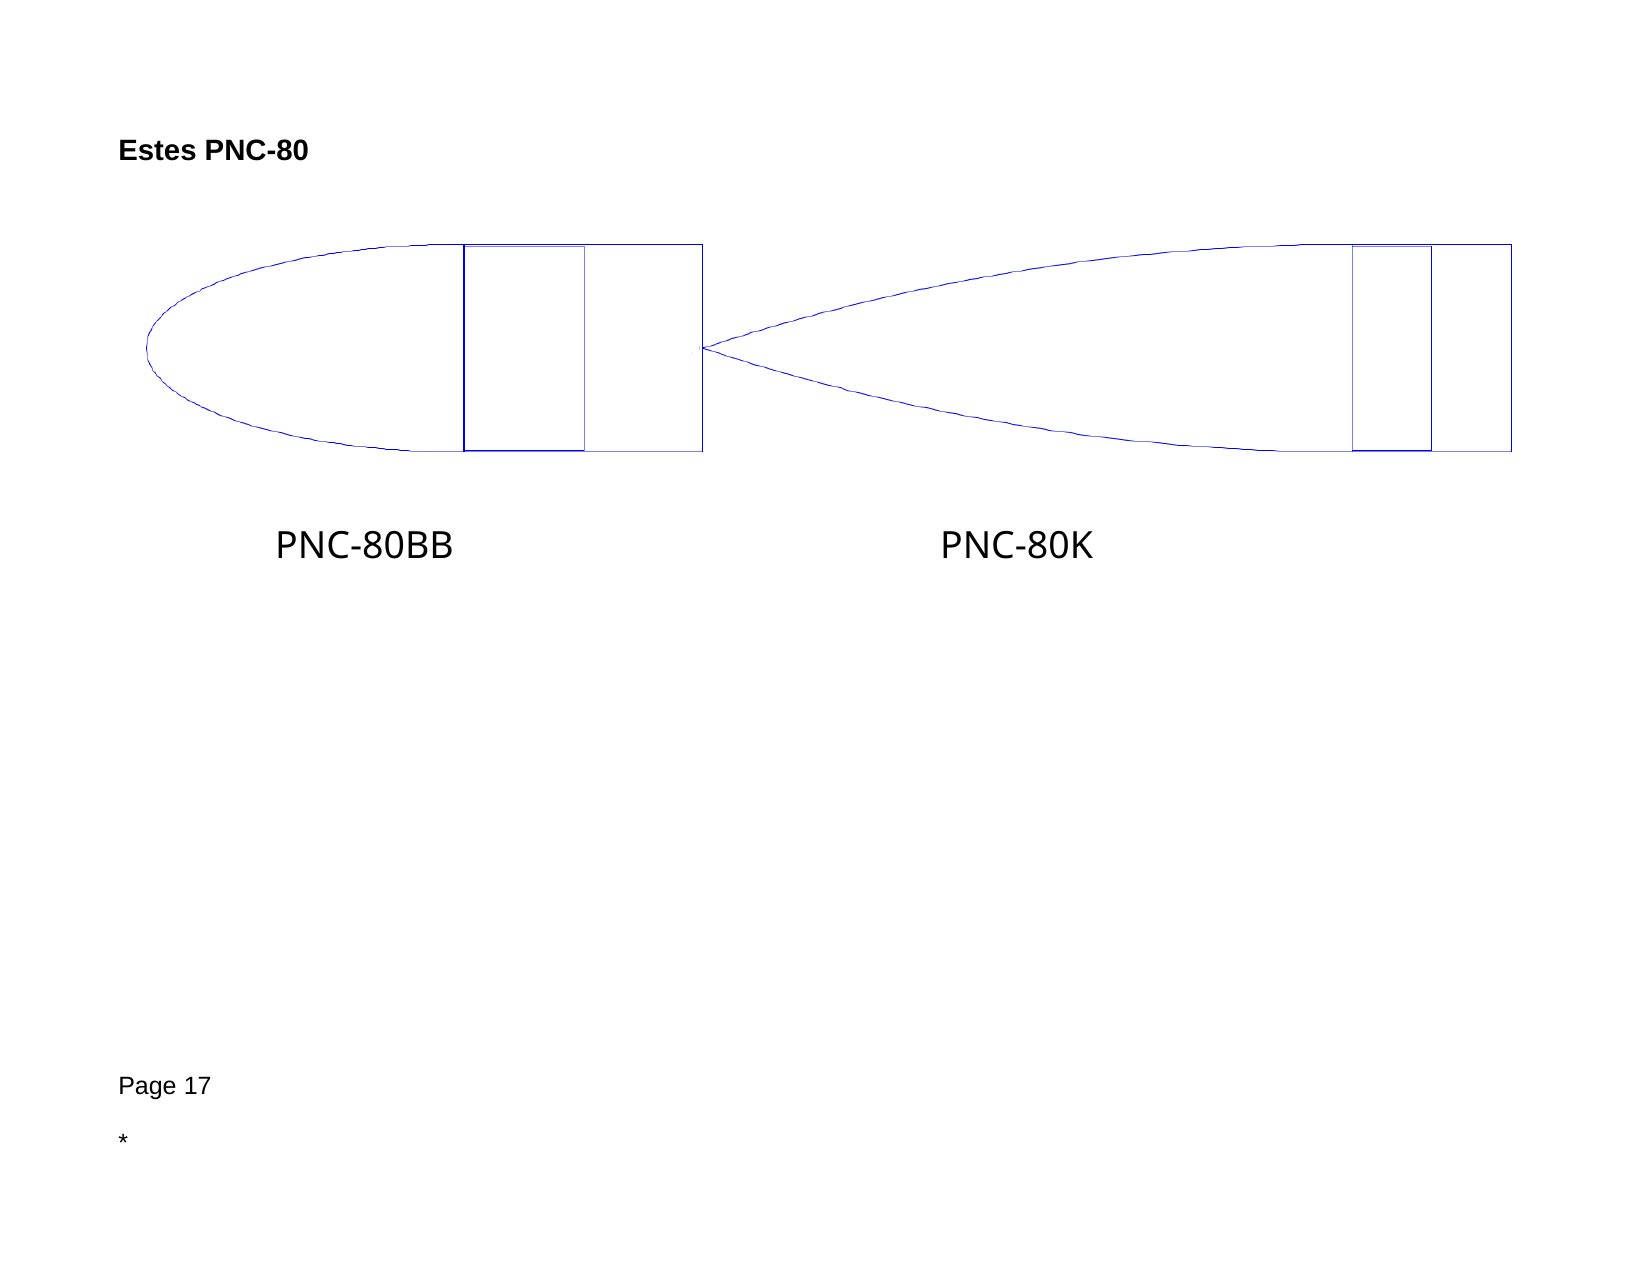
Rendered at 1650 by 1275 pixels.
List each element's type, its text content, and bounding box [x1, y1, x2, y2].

text PNC-80BB PNC-80K [118, 518, 1532, 569]
picture [118, 226, 1532, 467]
subtitle Estes PNC-80 [118, 133, 1532, 166]
